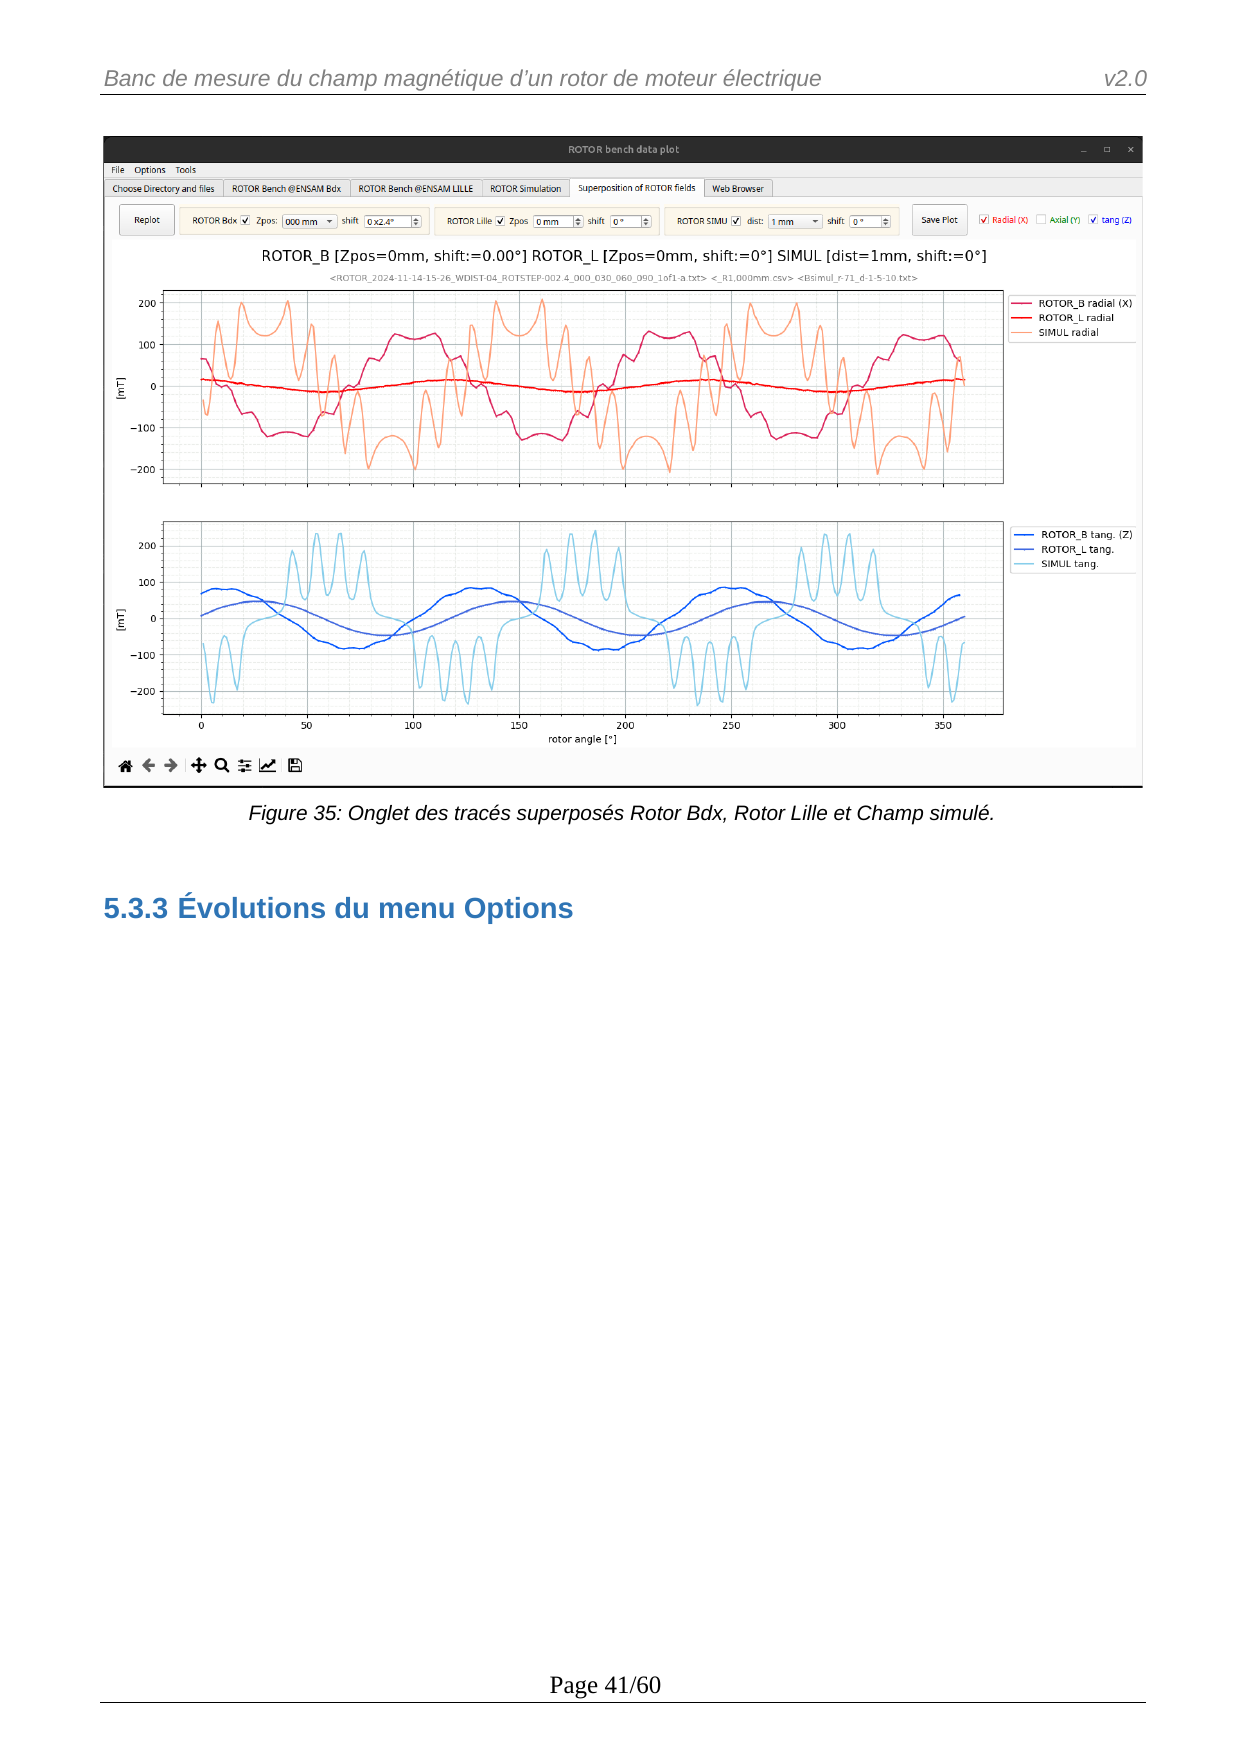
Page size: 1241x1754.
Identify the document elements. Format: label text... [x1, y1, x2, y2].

picture [103, 136, 1143, 788]
subtitle Évolutions du menu Options [103, 891, 1143, 924]
text Figure 35: Onglet des tracés superposés Rotor Bdx, Rotor Lille et Champ simulé. [103, 788, 1143, 824]
